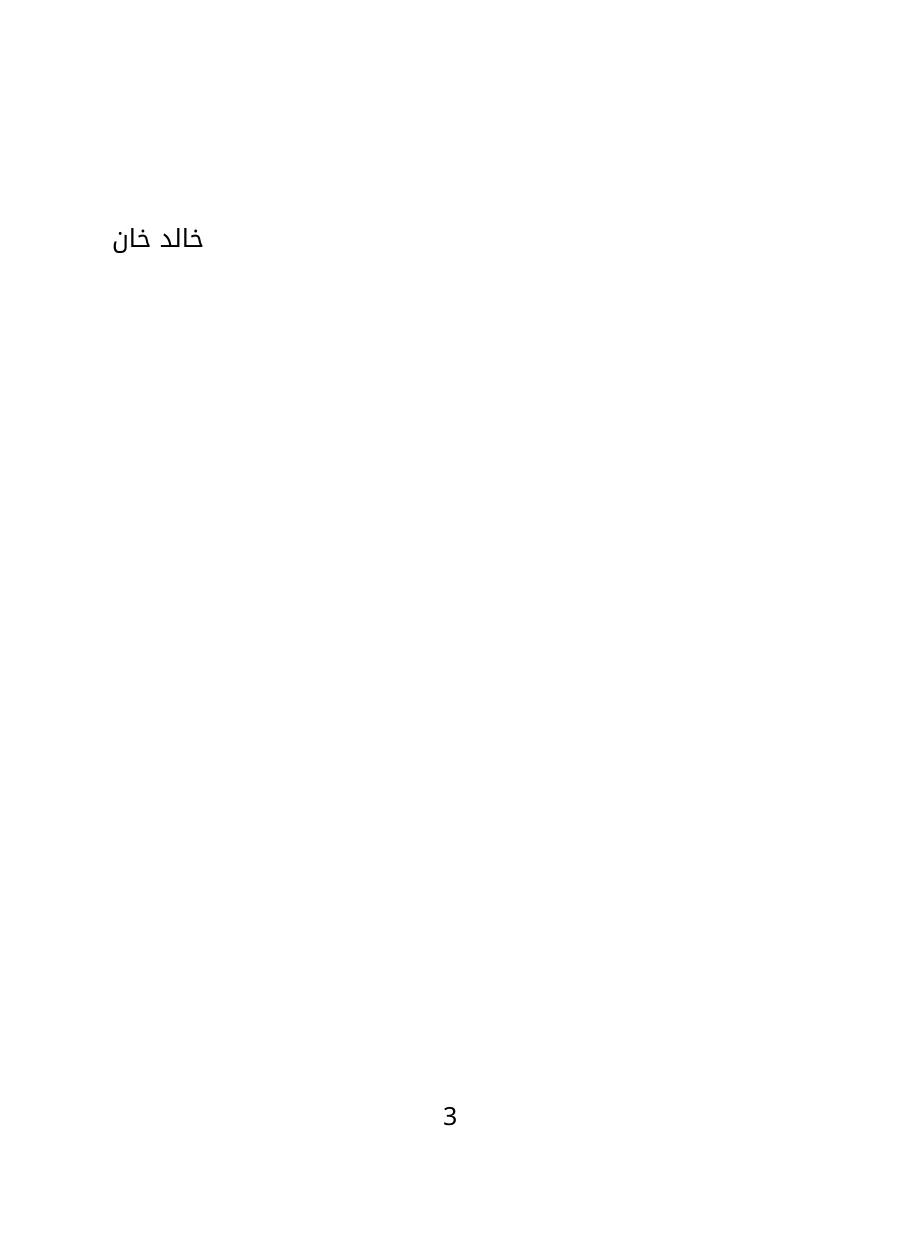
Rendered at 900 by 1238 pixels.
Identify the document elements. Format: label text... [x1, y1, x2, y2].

text خالد خان [105, 215, 795, 262]
